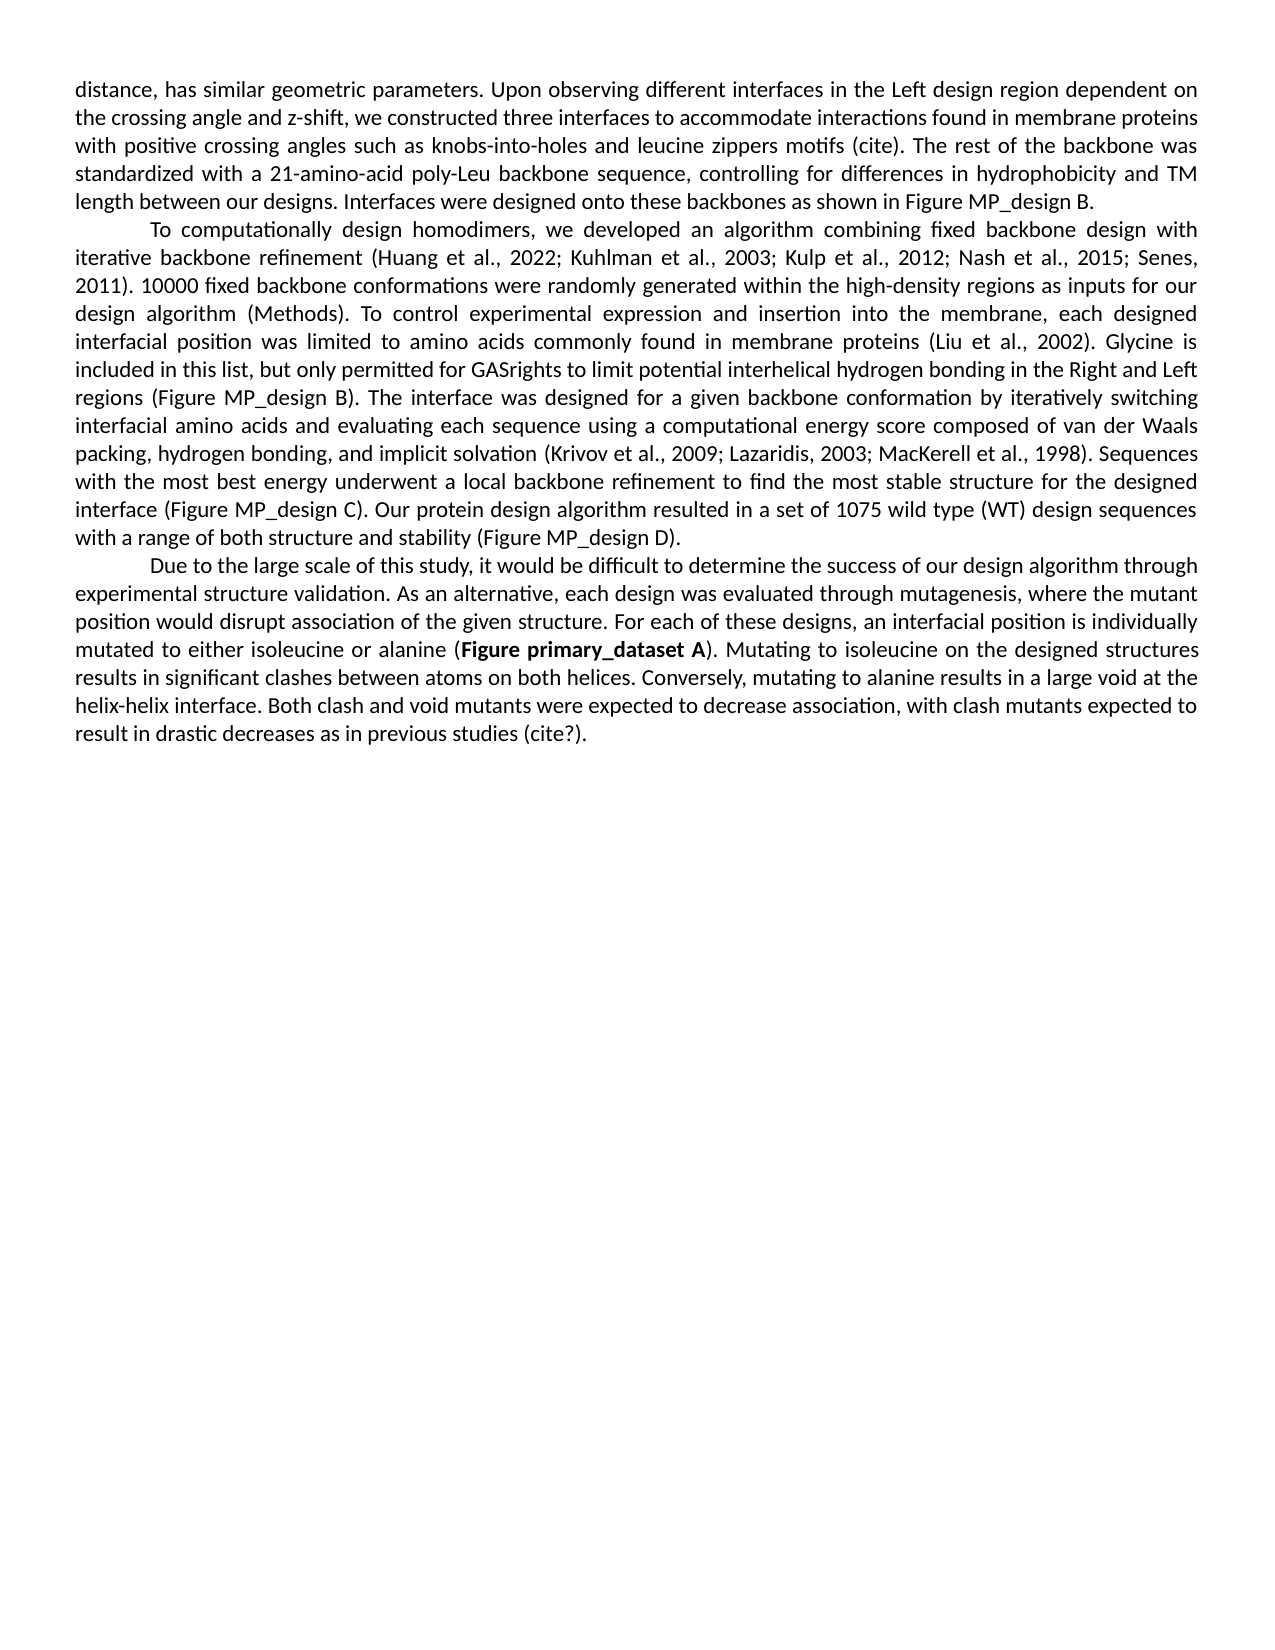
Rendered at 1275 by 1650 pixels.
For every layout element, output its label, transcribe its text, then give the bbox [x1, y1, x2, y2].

text Due to the large scale of this study, it would be difficult to determine the success of our design algorithm through experimental structure validation. As an alternative, each design was evaluated through mutagenesis, where the mutant position would disrupt association of the given structure. For each of these designs, an interfacial position is individually mutated to either isoleucine or alanine (Figure primary_dataset A). Mutating to isoleucine on the designed structures results in significant clashes between atoms on both helices. Conversely, mutating to alanine results in a large void at the helix-helix interface. Both clash and void mutants were expected to decrease association, with clash mutants expected to result in drastic decreases as in previous studies (cite?). [75, 551, 1200, 747]
text To computationally design homodimers, we developed an algorithm combining fixed backbone design with iterative backbone refinement (Huang et al., 2022; Kuhlman et al., 2003; Kulp et al., 2012; Nash et al., 2015; Senes, 2011). 10000 fixed backbone conformations were randomly generated within the high-density regions as inputs for our design algorithm (Methods). To control experimental expression and insertion into the membrane, each designed interfacial position was limited to amino acids commonly found in membrane proteins (Liu et al., 2002). Glycine is included in this list, but only permitted for GASrights to limit potential interhelical hydrogen bonding in the Right and Left regions (Figure MP_design B). The interface was designed for a given backbone conformation by iteratively switching interfacial amino acids and evaluating each sequence using a computational energy score composed of van der Waals packing, hydrogen bonding, and implicit solvation (Krivov et al., 2009; Lazaridis, 2003; MacKerell et al., 1998). Sequences with the most best energy underwent a local backbone refinement to find the most stable structure for the designed interface (Figure MP_design C). Our protein design algorithm resulted in a set of 1075 wild type (WT) design sequences with a range of both structure and stability (Figure MP_design D). [75, 215, 1200, 551]
text distance, has similar geometric parameters. Upon observing different interfaces in the Left design region dependent on the crossing angle and z-shift, we constructed three interfaces to accommodate interactions found in membrane proteins with positive crossing angles such as knobs-into-holes and leucine zippers motifs (cite). The rest of the backbone was standardized with a 21-amino-acid poly-Leu backbone sequence, controlling for differences in hydrophobicity and TM length between our designs. Interfaces were designed onto these backbones as shown in Figure MP_design B. [75, 75, 1200, 215]
